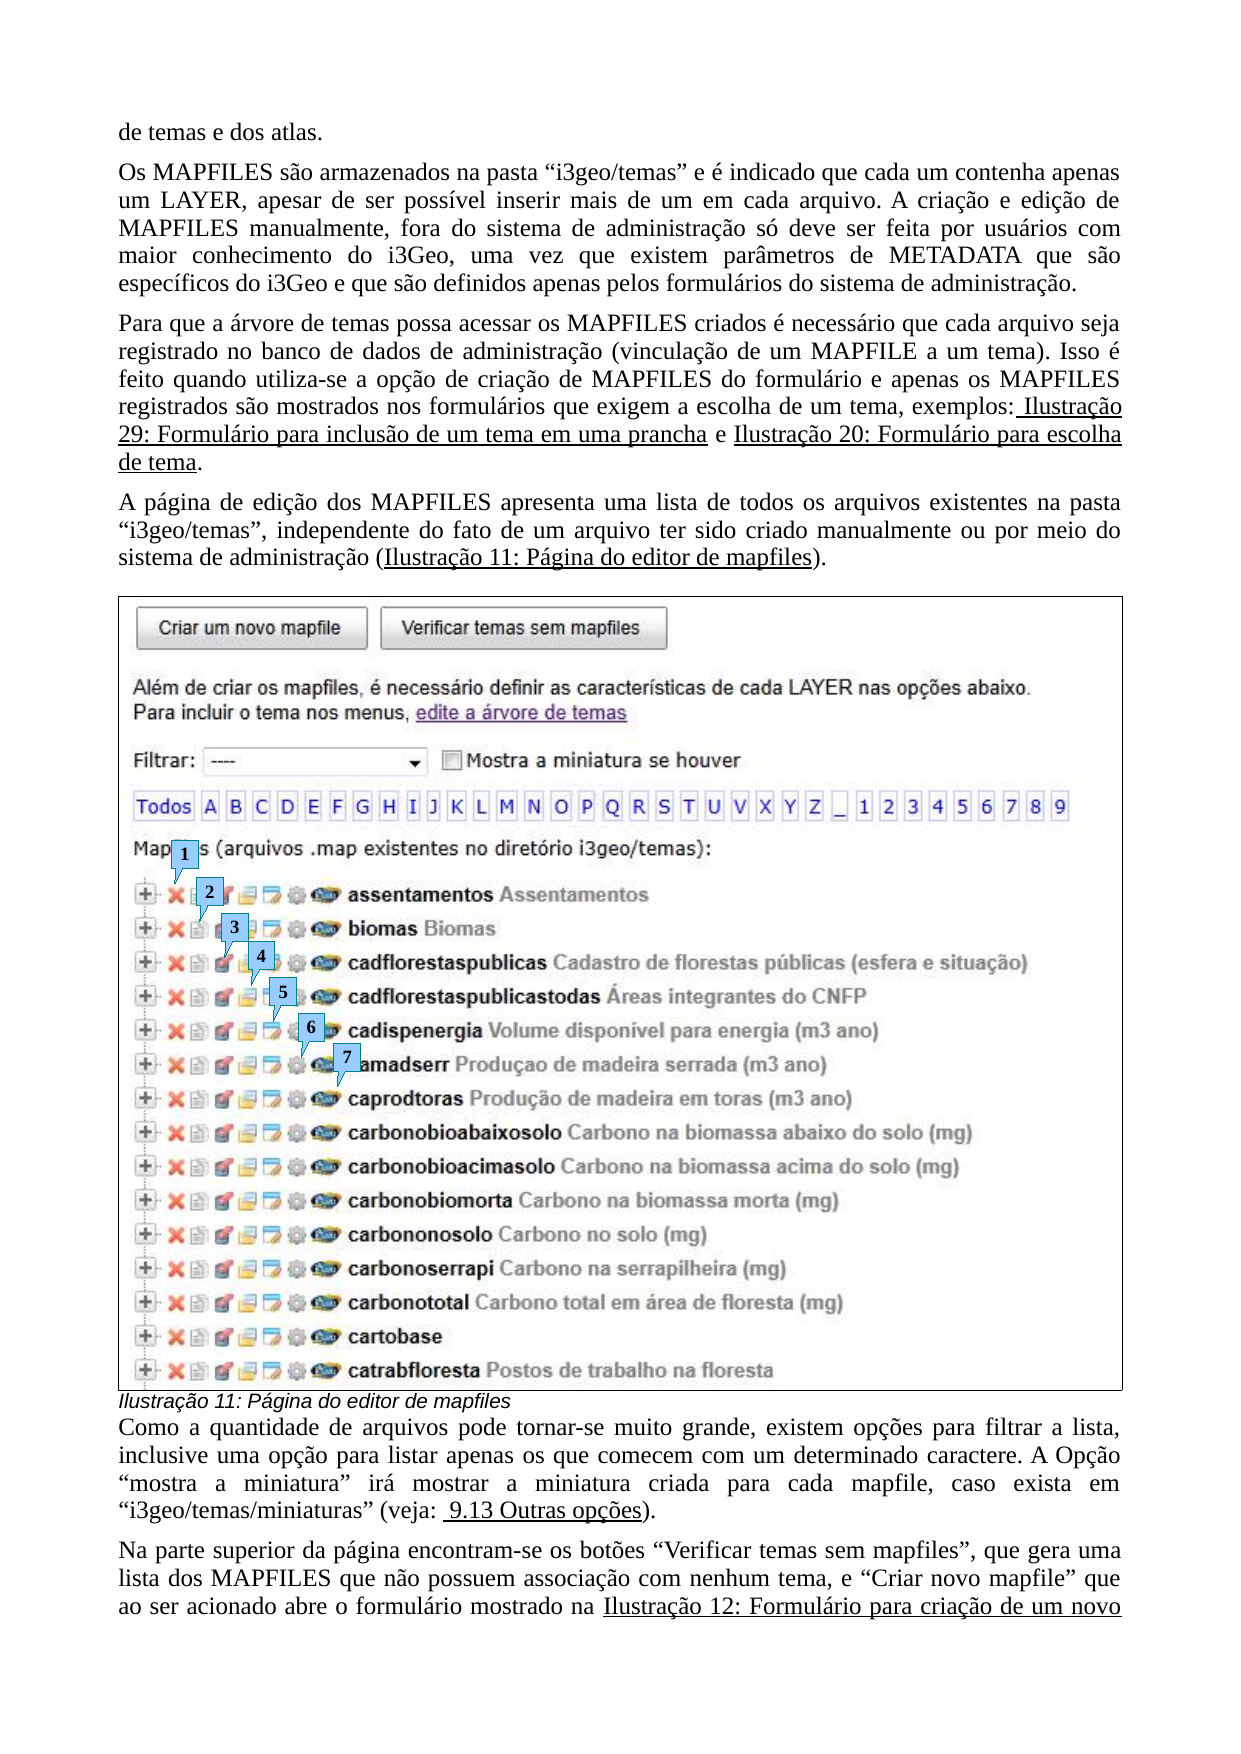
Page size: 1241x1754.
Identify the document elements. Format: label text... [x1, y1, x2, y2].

text [118, 584, 1122, 596]
text Ilustração 11: Página do editor de mapfiles [118, 1391, 1122, 1413]
text Como a quantidade de arquivos pode tornar-se muito grande, existem opções para filtrar a lista, inclusive uma opção para listar apenas os que comecem com um determinado caractere. A Opção “mostra a miniatura” irá mostrar a miniatura criada para cada mapfile, caso exista em “i3geo/temas/miniaturas” (veja: 9.13Outras opções). [118, 1413, 1122, 1524]
text A página de edição dos MAPFILES apresenta uma lista de todos os arquivos existentes na pasta “i3geo/temas”, independente do fato de um arquivo ter sido criado manualmente ou por meio do sistema de administração (Ilustração 11: Página do editor de mapfiles). [118, 488, 1122, 571]
text Na parte superior da página encontram-se os botões “Verificar temas sem mapfiles”, que gera uma lista dos MAPFILES que não possuem associação com nenhum tema, e “Criar novo mapfile” que ao ser acionado abre o formulário mostrado na Ilustração 12: Formulário para criação de um novo [118, 1537, 1122, 1620]
text Os MAPFILES são armazenados na pasta “i3geo/temas” e é indicado que cada um contenha apenas um LAYER, apesar de ser possível inserir mais de um em cada arquivo. A criação e edição de MAPFILES manualmente, fora do sistema de administração só deve ser feita por usuários com maior conhecimento do i3Geo, uma vez que existem parâmetros de METADATA que são específicos do i3Geo e que são definidos apenas pelos formulários do sistema de administração. [118, 158, 1122, 297]
text Para que a árvore de temas possa acessar os MAPFILES criados é necessário que cada arquivo seja registrado no banco de dados de administração (vinculação de um MAPFILE a um tema). Isso é feito quando utiliza-se a opção de criação de MAPFILES do formulário e apenas os MAPFILES registrados são mostrados nos formulários que exigem a escolha de um tema, exemplos: Ilustração 29: Formulário para inclusão de um tema em uma prancha e Ilustração 20: Formulário para escolha de tema. [118, 309, 1122, 476]
text de temas e dos atlas. [118, 118, 1122, 146]
picture [119, 597, 1122, 1390]
